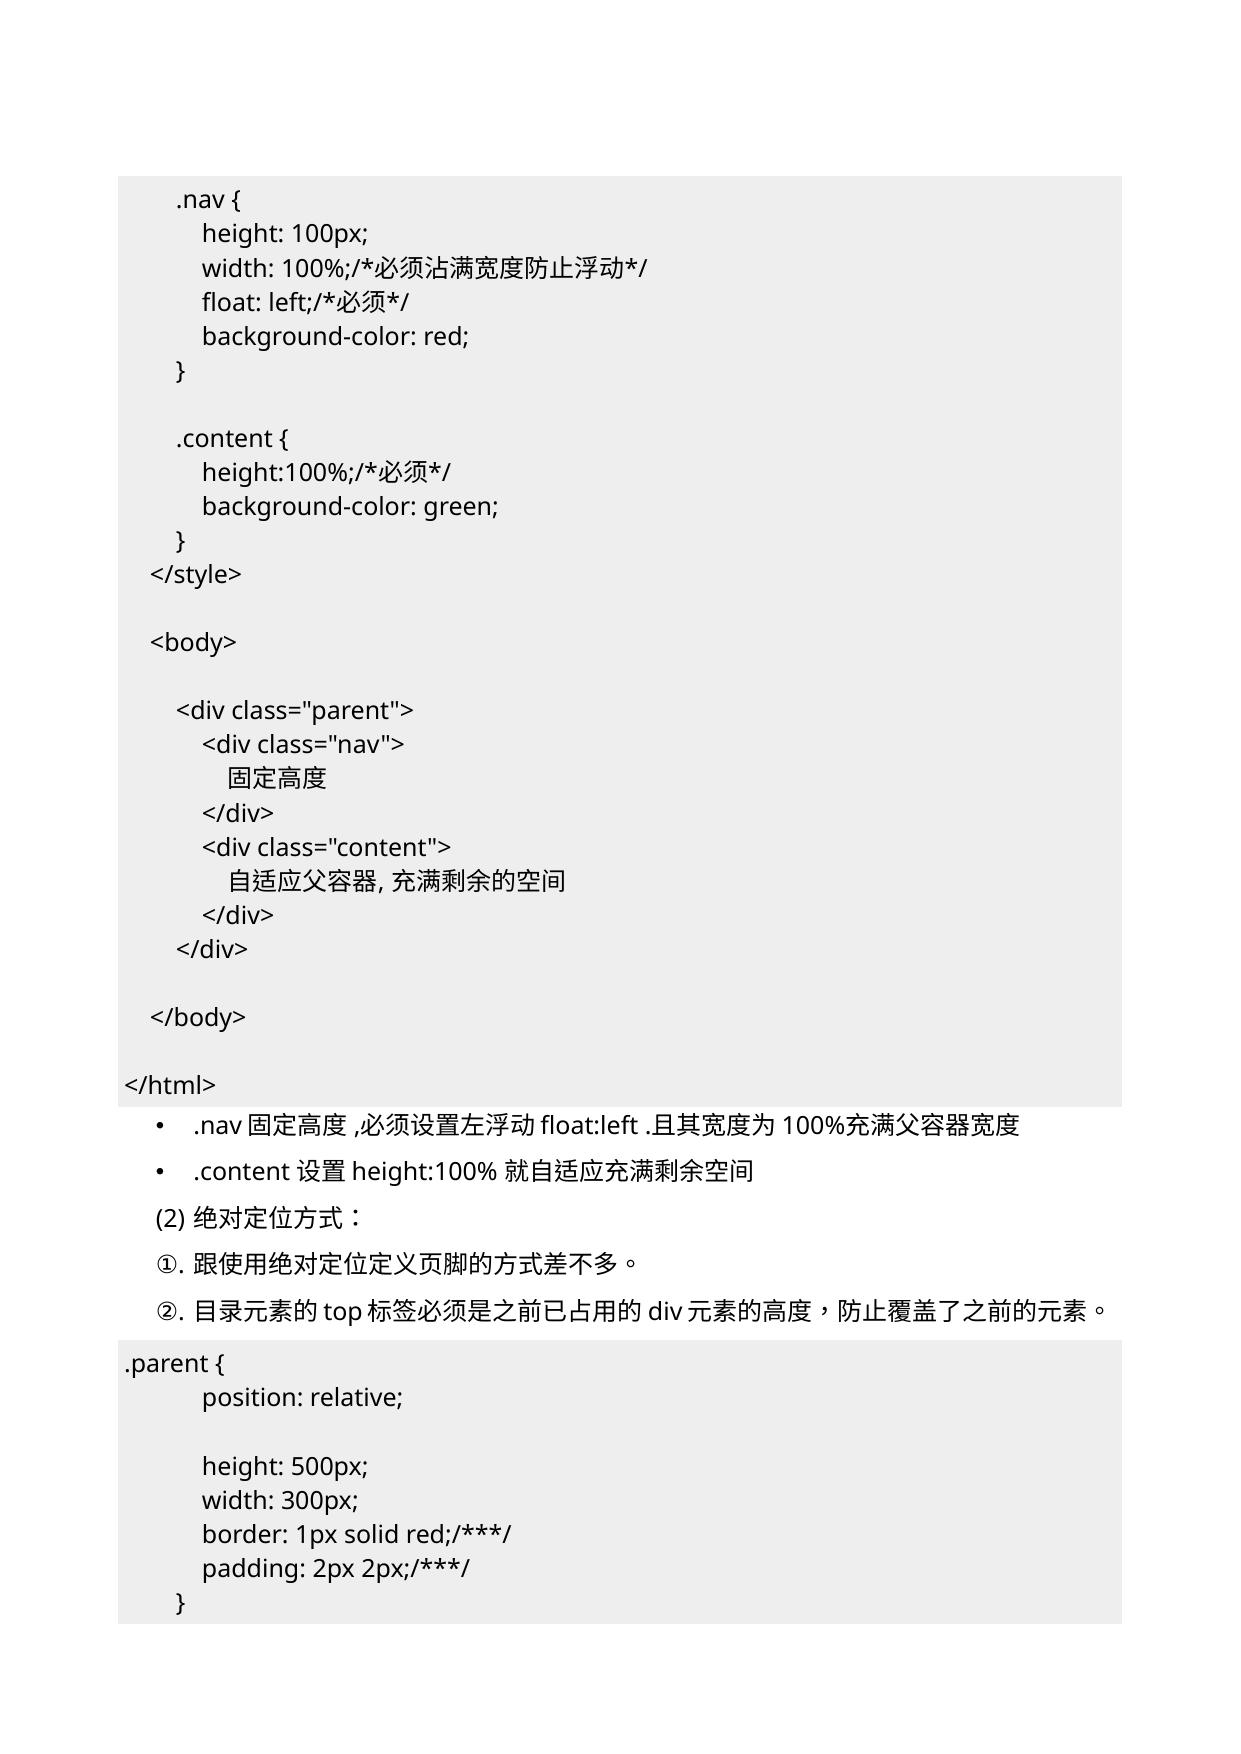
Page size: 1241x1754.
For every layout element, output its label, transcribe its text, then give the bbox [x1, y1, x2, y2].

table_header .nav { height: 100px; width: 100%;/*必须沾满宽度防止浮动*/ float: left;/*必须*/ background-color: red; } .content { height:100%;/*必须*/ background-color: green; } </style> <body> <div class="parent"> <div class="nav"> 固定高度 </div> <div class="content"> 自适应父容器, 充满剩余的空间 </div> </div> </body> </html> [118, 176, 1122, 1107]
list .content 设置height:100% 就自适应充满剩余空间 [156, 1154, 1122, 1188]
list .nav固定高度 ,必须设置左浮动float:left .且其宽度为100%充满父容器宽度 [156, 1107, 1122, 1142]
list 绝对定位方式： [156, 1201, 1122, 1235]
table_header .parent { position: relative; height: 500px; width: 300px; border: 1px solid red;/***/ padding: 2px 2px;/***/ } [118, 1340, 1122, 1624]
list 目录元素的top标签必须是之前已占用的div元素的高度，防止覆盖了之前的元素。 [156, 1294, 1122, 1328]
list 跟使用绝对定位定义页脚的方式差不多。 [156, 1247, 1122, 1281]
